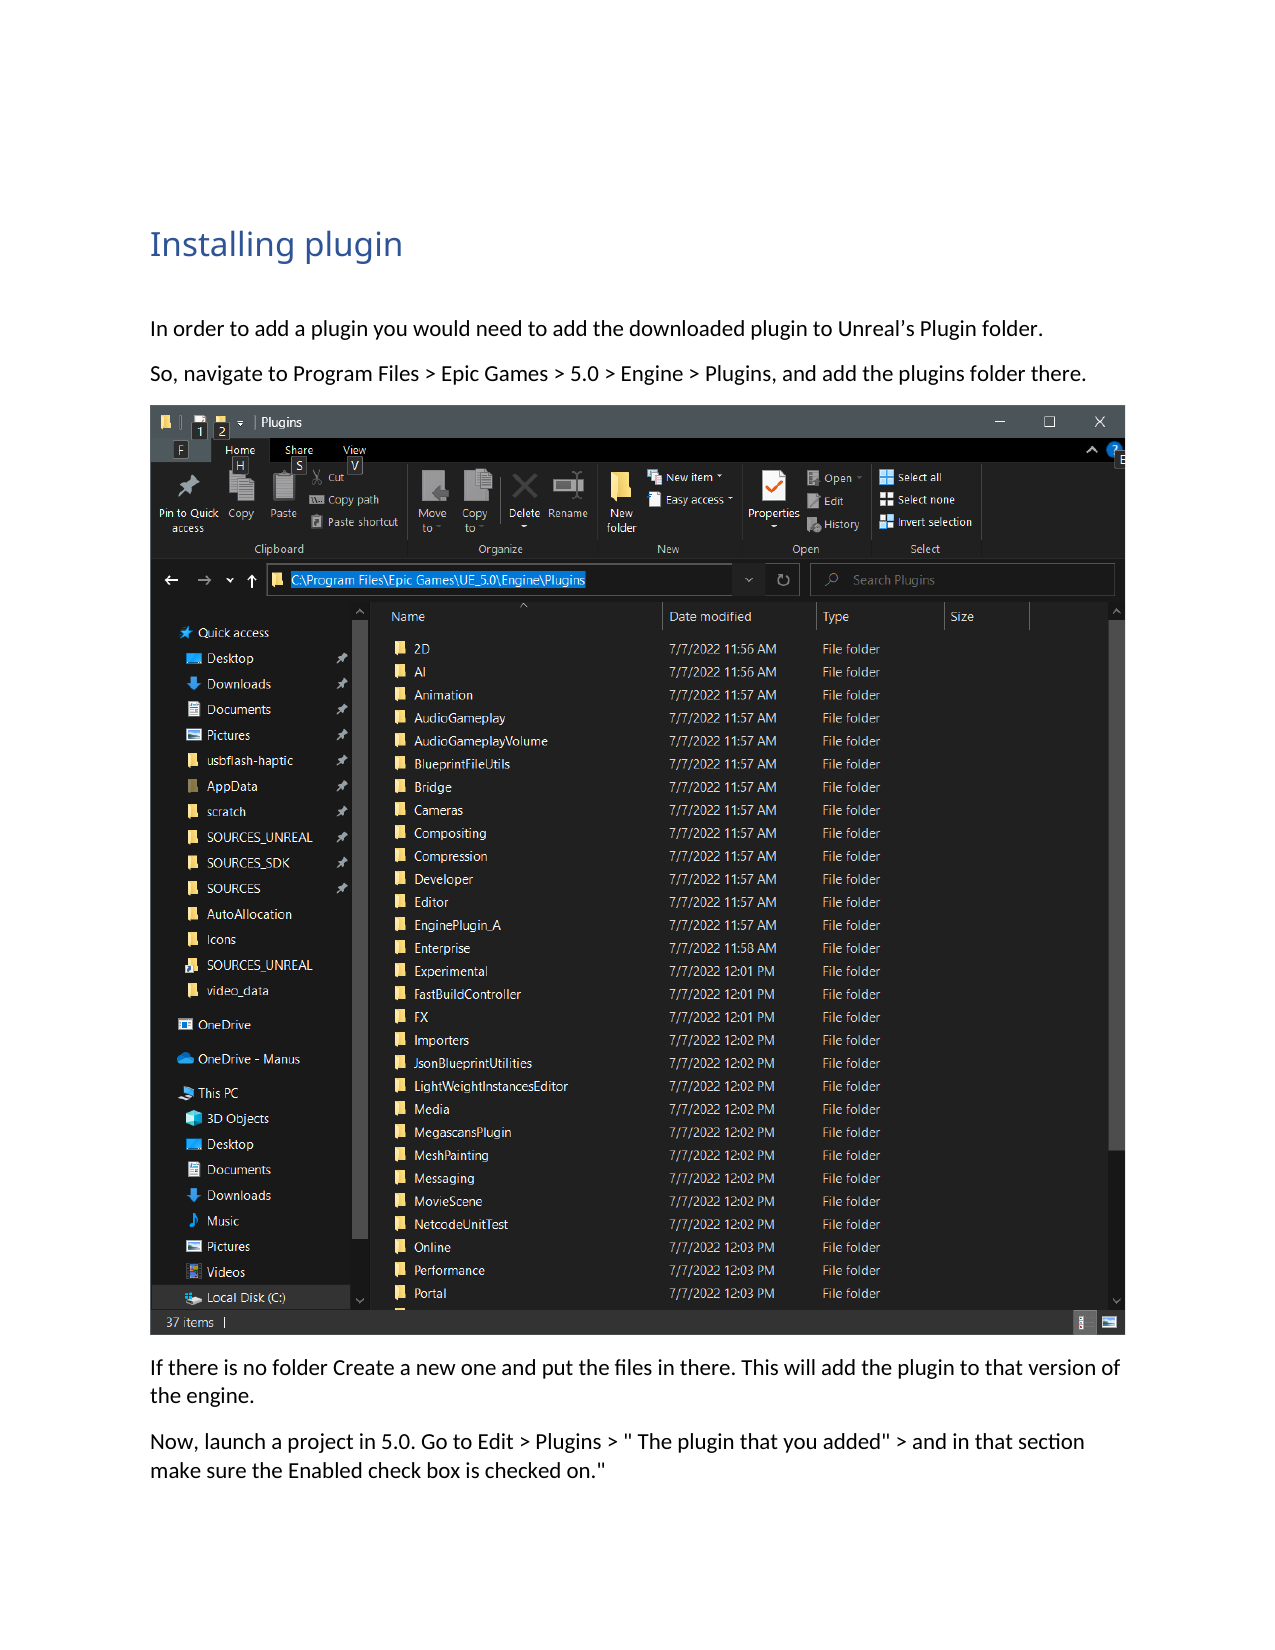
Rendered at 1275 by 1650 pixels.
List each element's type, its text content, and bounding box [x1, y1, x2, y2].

subtitle Installing plugin [150, 221, 1125, 266]
text If there is no folder Create a new one and put the files in there. This will add the plugin to that version of the engine. [150, 1353, 1125, 1410]
text Now, launch a project in 5.0. Go to Edit > Plugins > " The plugin that you added" > and in that section make sure the Enabled check box is checked on." [150, 1427, 1125, 1484]
text In order to add a plugin you would need to add the downloaded plugin to Unreal’s Plugin folder. [150, 314, 1125, 342]
text So, navigate to Program Files > Epic Games > 5.0 > Engine > Plugins, and add the plugins folder there. [150, 359, 1125, 387]
